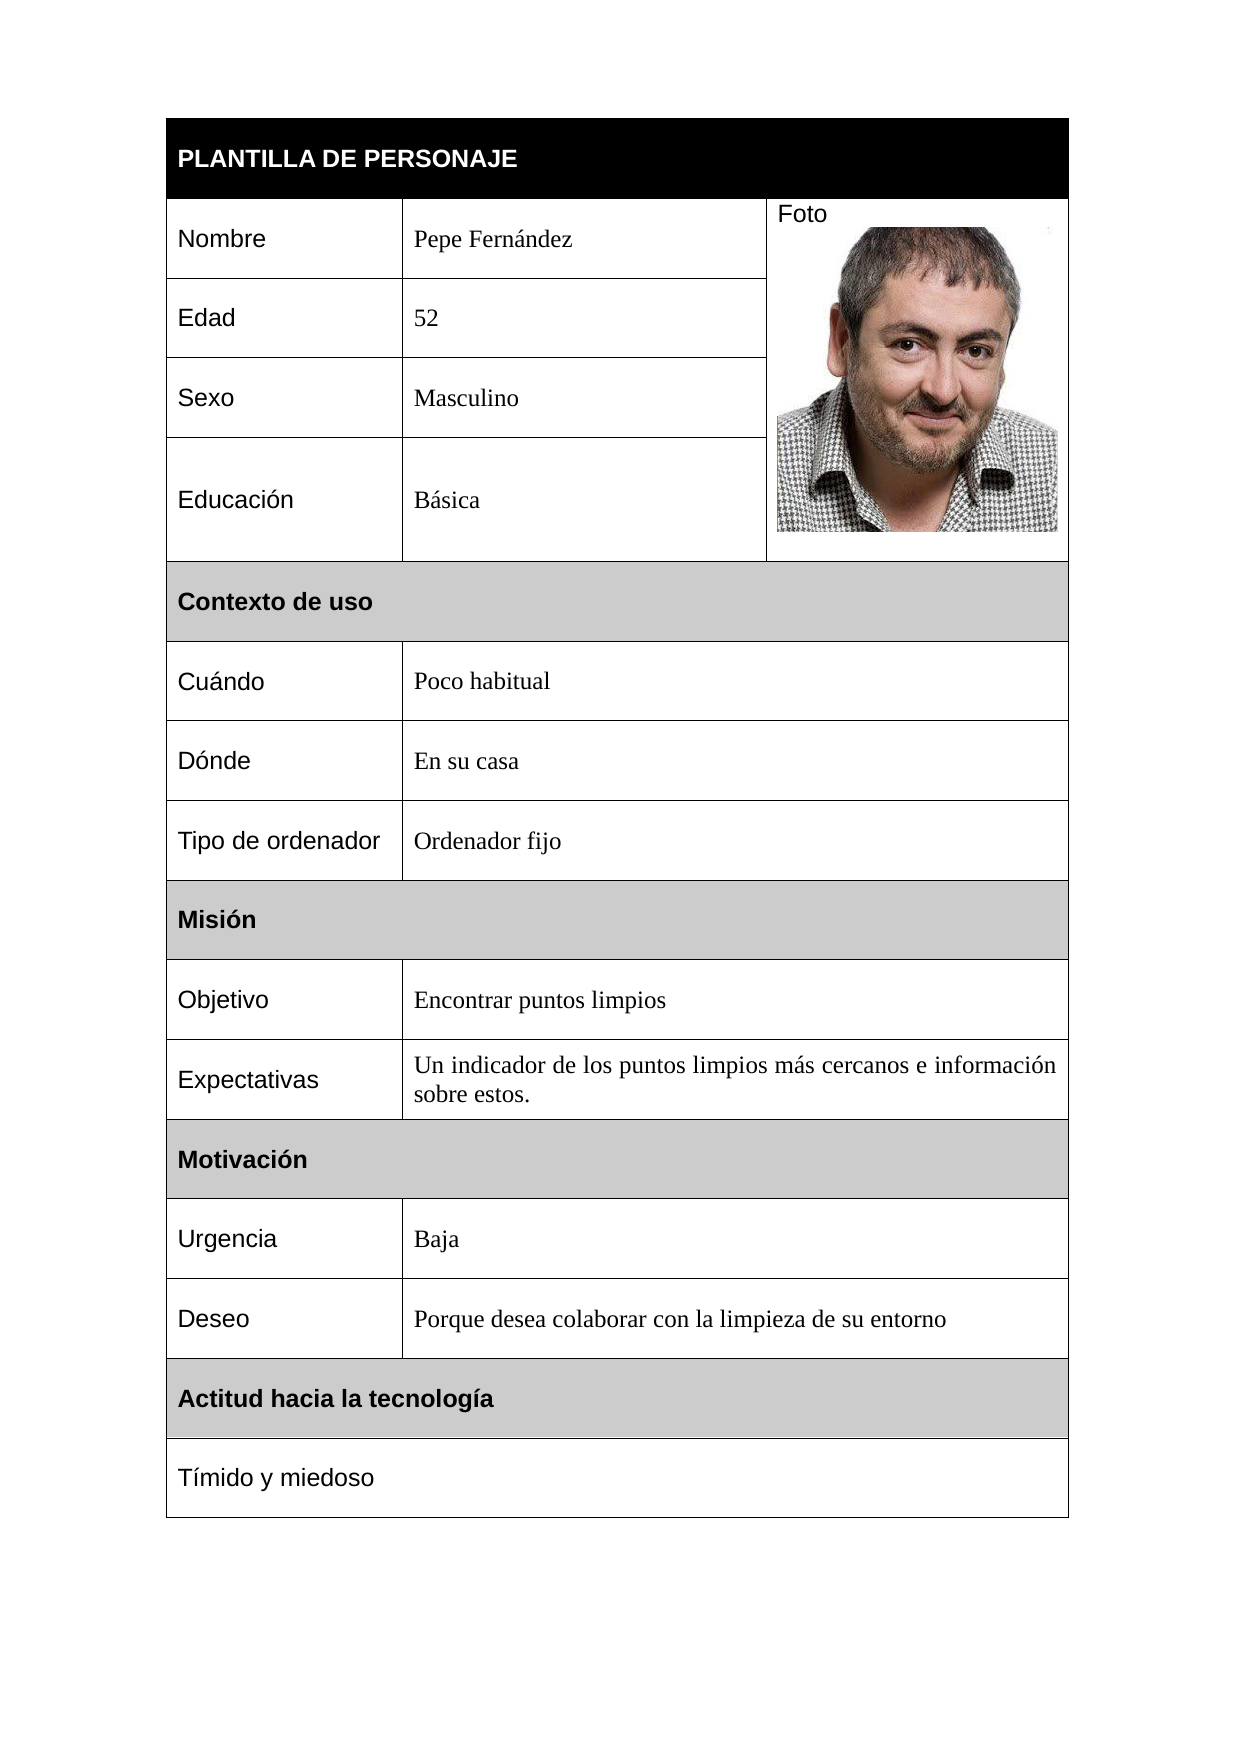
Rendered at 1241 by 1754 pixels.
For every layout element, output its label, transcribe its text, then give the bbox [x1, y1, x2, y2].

table_cell En su casa [403, 721, 1068, 800]
table_cell Básica [403, 438, 766, 561]
table_cell Tímido y miedoso [167, 1439, 1068, 1517]
table_cell Urgencia [167, 1199, 402, 1278]
table_cell Deseo [167, 1279, 402, 1358]
table_cell Nombre [167, 199, 402, 277]
table_cell Encontrar puntos limpios [403, 960, 1068, 1039]
table_cell 52 [403, 279, 766, 357]
table_cell Pepe Fernández [403, 199, 766, 277]
table_cell Un indicador de los puntos limpios más cercanos e información sobre estos. [403, 1040, 1068, 1119]
table_cell Foto [767, 199, 1068, 561]
table_cell Dónde [167, 721, 402, 800]
table_cell Actitud hacia la tecnología [167, 1359, 1068, 1437]
table_cell Porque desea colaborar con la limpieza de su entorno [403, 1279, 1068, 1358]
picture [777, 227, 1058, 532]
table_cell Tipo de ordenador [167, 801, 402, 879]
table_cell Contexto de uso [167, 562, 1068, 641]
table_cell Masculino [403, 358, 766, 437]
table_cell Sexo [167, 358, 402, 437]
table_cell Cuándo [167, 642, 402, 720]
table_cell Expectativas [167, 1040, 402, 1119]
table_cell Poco habitual [403, 642, 1068, 720]
table_cell Ordenador fijo [403, 801, 1068, 879]
table_cell Educación [167, 438, 402, 561]
table_cell Baja [403, 1199, 1068, 1278]
table_cell Objetivo [167, 960, 402, 1039]
table_header PLANTILLA DE PERSONAJE [167, 119, 1068, 198]
table_cell Motivación [167, 1120, 1068, 1198]
table_cell Edad [167, 279, 402, 357]
table_cell Misión [167, 881, 1068, 959]
